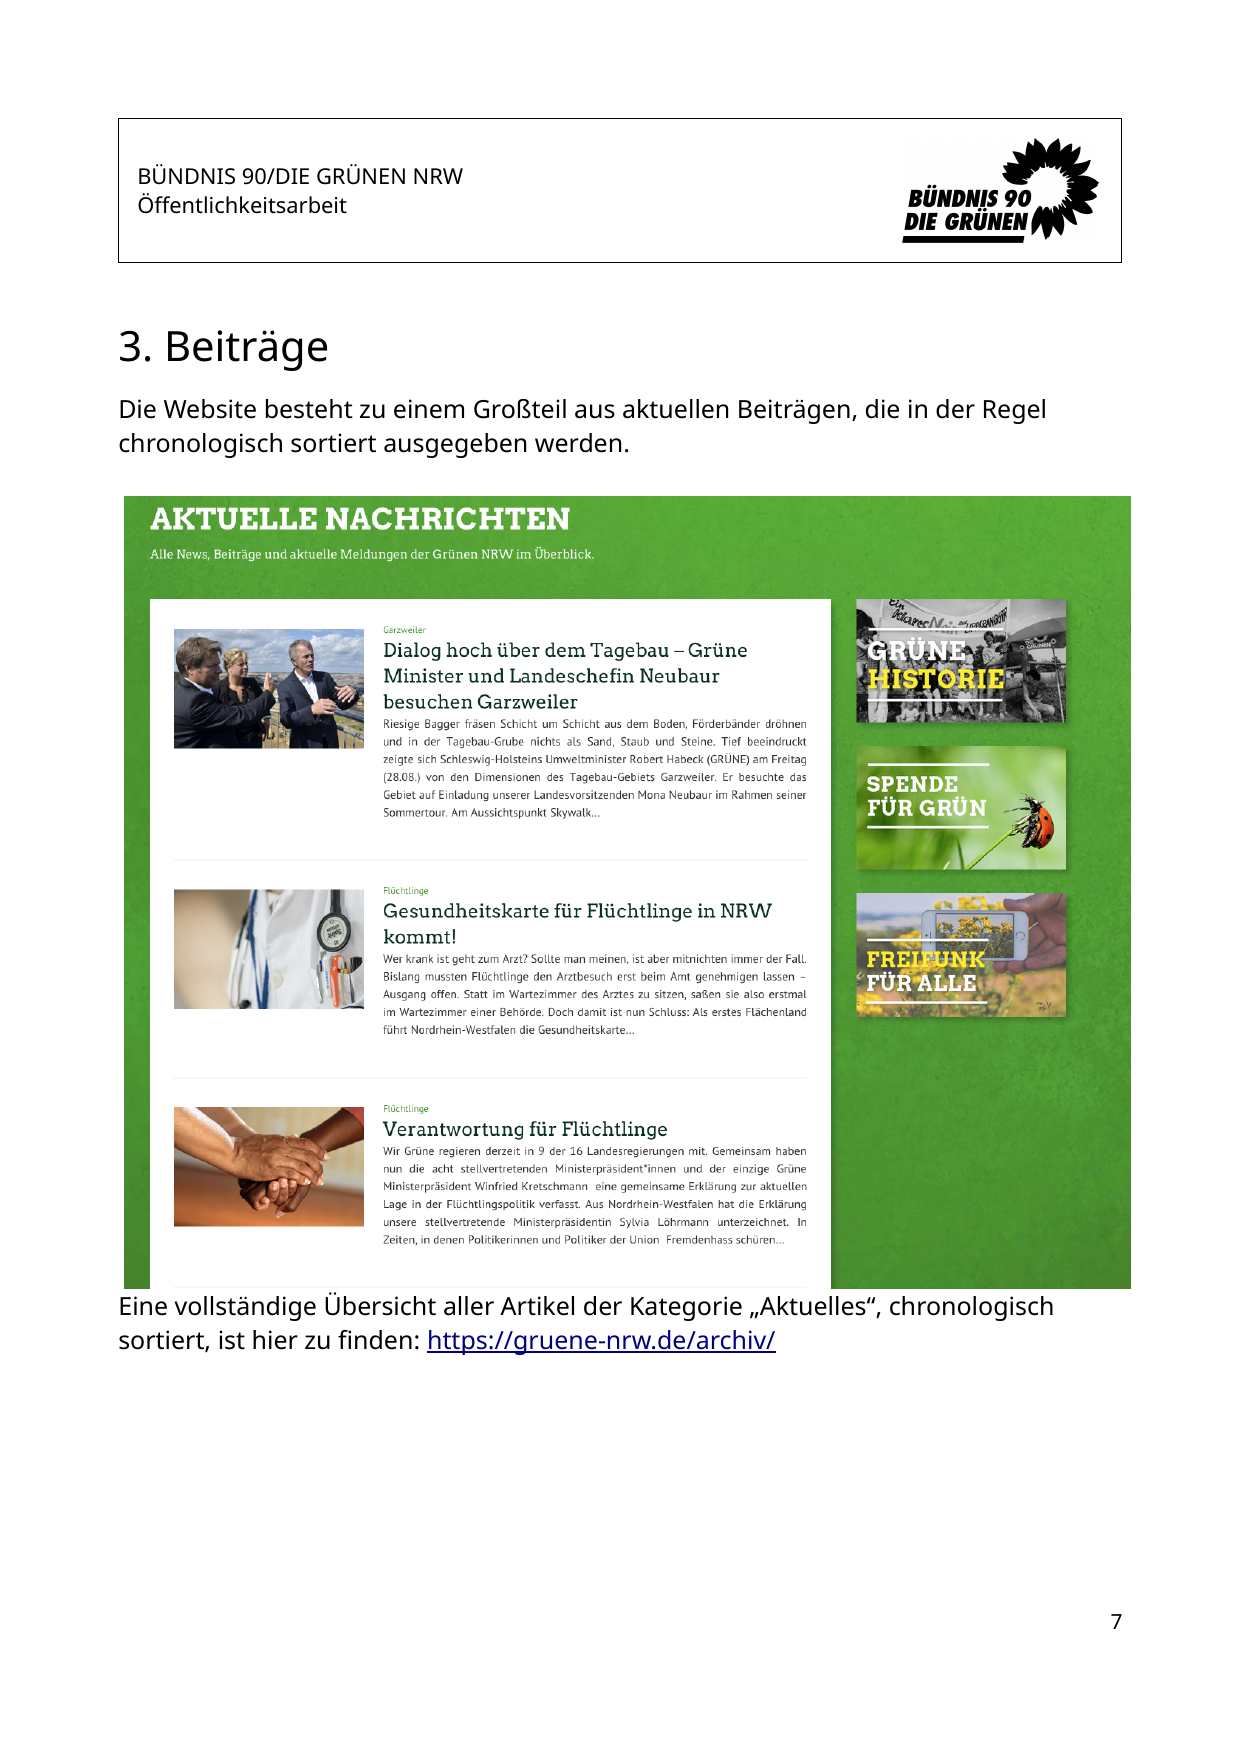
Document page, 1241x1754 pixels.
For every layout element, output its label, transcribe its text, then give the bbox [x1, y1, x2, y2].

subtitle 3. Beiträge [118, 317, 1122, 374]
text Die Website besteht zu einem Großteil aus aktuellen Beiträgen, die in der Regel chronologisch sortiert ausgegeben werden. [118, 392, 1122, 494]
picture [902, 138, 1099, 243]
text Eine vollständige Übersicht aller Artikel der Kategorie „Aktuelles“, chronologisch sortiert, ist hier zu finden: https://gruene-nrw.de/archiv/ [118, 518, 1122, 1357]
picture [124, 496, 1131, 1289]
